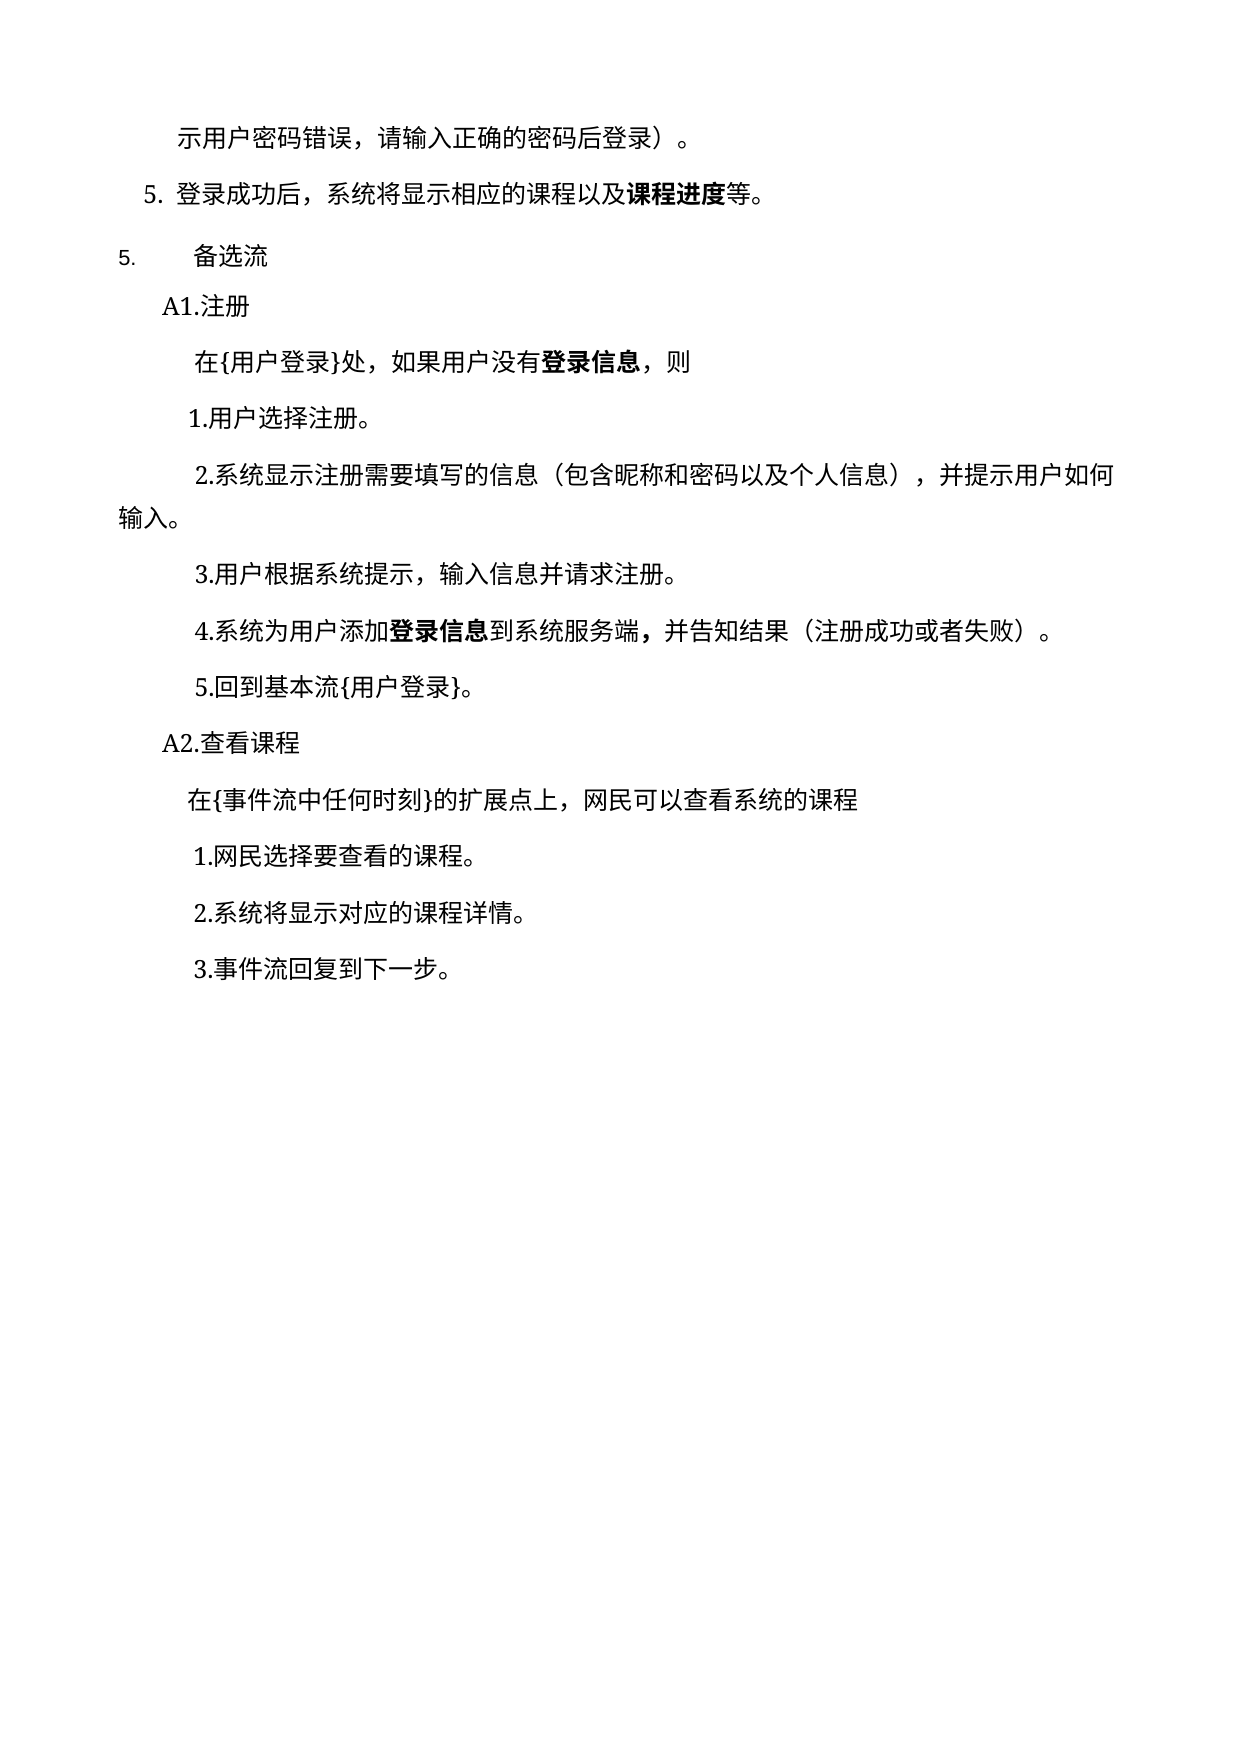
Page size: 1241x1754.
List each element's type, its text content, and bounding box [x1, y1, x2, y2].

text 3.事件流回复到下一步。 [118, 949, 1122, 986]
text 1.网民选择要查看的课程。 [118, 837, 1122, 873]
text 2.系统将显示对应的课程详情。 [118, 893, 1122, 929]
text 1.用户选择注册。 [118, 399, 1122, 435]
text 2.系统显示注册需要填写的信息（包含昵称和密码以及个人信息），并提示用户如何输入。 [118, 455, 1122, 535]
subtitle 备选流 [118, 236, 1122, 272]
text 在{事件流中任何时刻}的扩展点上，网民可以查看系统的课程 [162, 780, 1122, 817]
text 在{用户登录}处，如果用户没有登录信息，则 [118, 342, 1122, 379]
text 4.系统为用户添加登录信息到系统服务端，并告知结果（注册成功或者失败）。 [118, 611, 1122, 647]
text 5.回到基本流{用户登录}。 [118, 668, 1122, 704]
text 示用户密码错误，请输入正确的密码后登录）。 [177, 118, 1122, 154]
text A2.查看课程 [118, 724, 1122, 760]
text 5. 登录成功后，系统将显示相应的课程以及课程进度等。 [143, 174, 1122, 211]
text A1.注册 [118, 286, 1122, 322]
text 3.用户根据系统提示，输入信息并请求注册。 [118, 555, 1122, 591]
